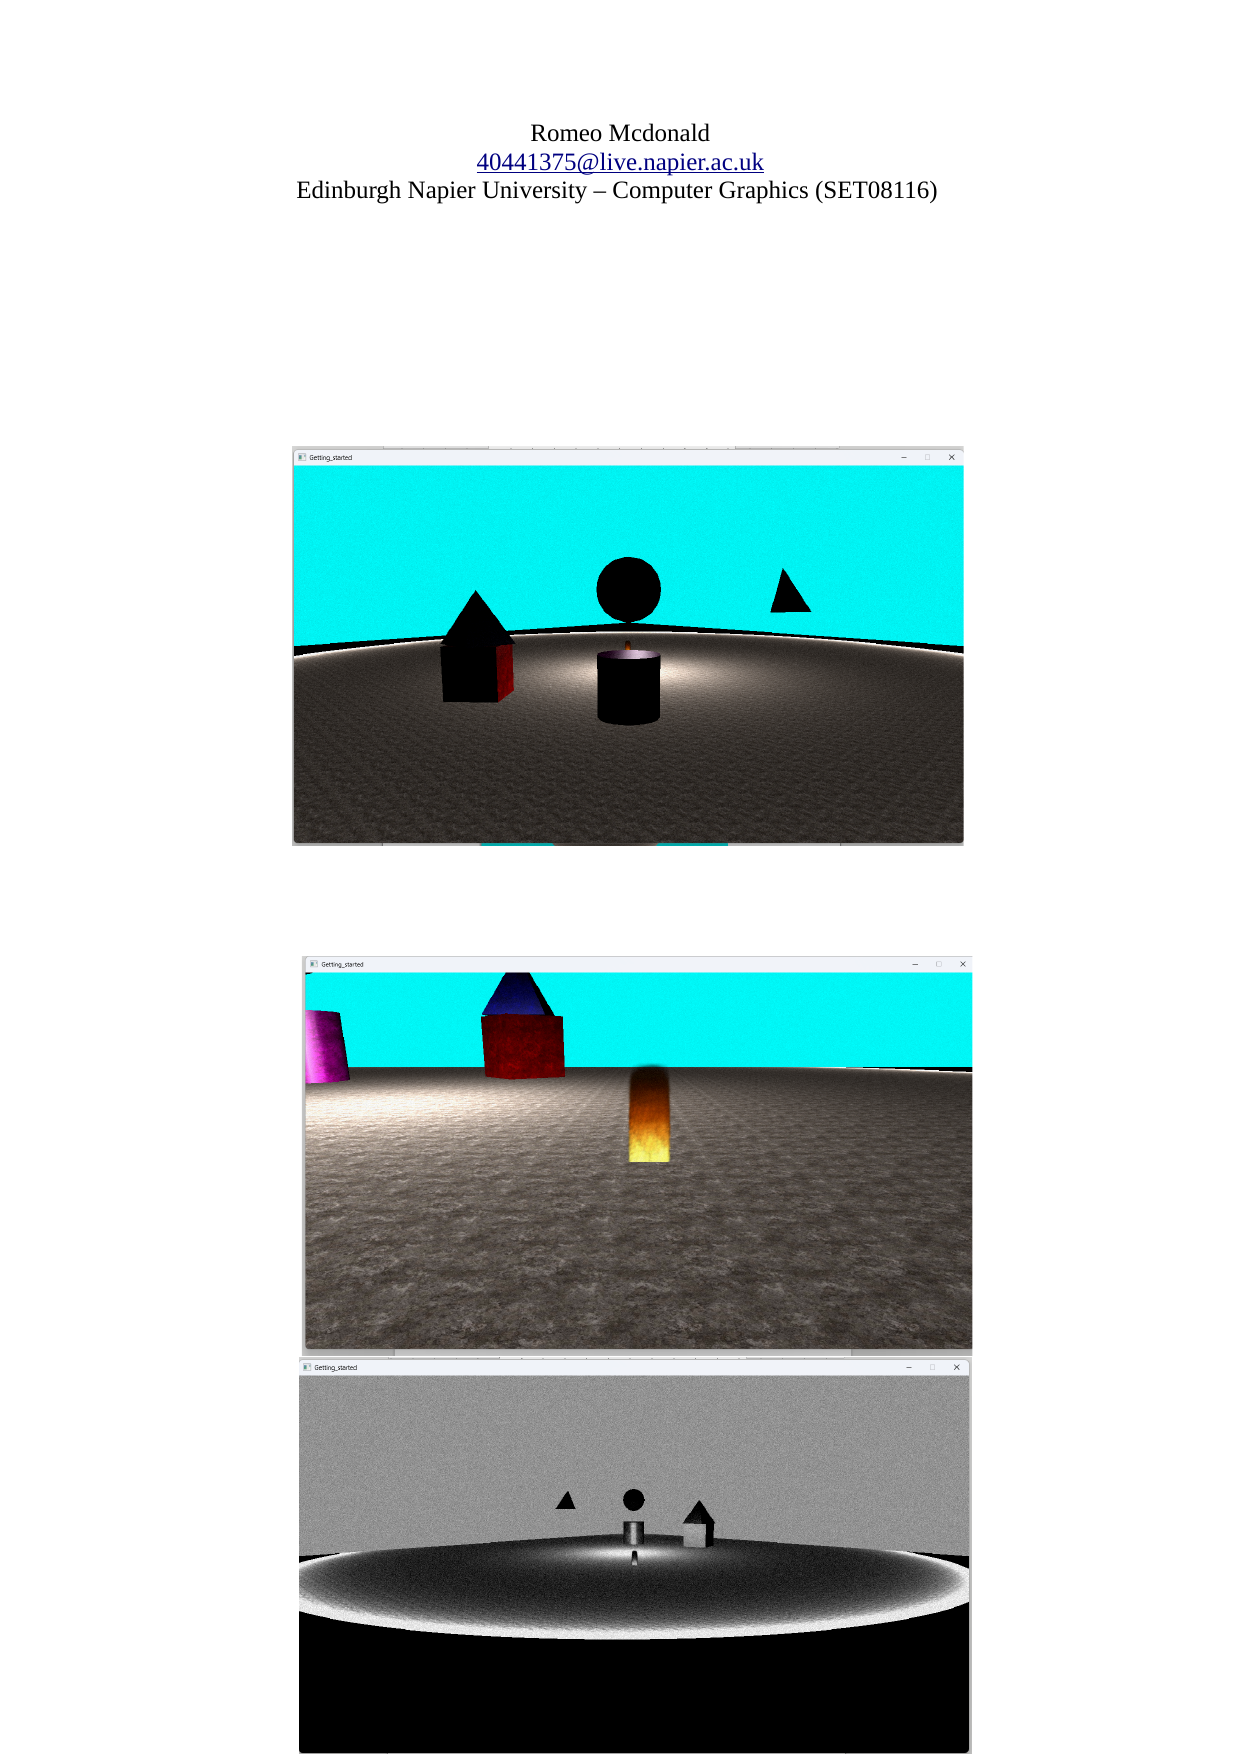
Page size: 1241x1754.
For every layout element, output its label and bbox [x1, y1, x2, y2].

picture [301, 956, 973, 1356]
picture [299, 1357, 972, 1754]
picture [292, 446, 964, 846]
